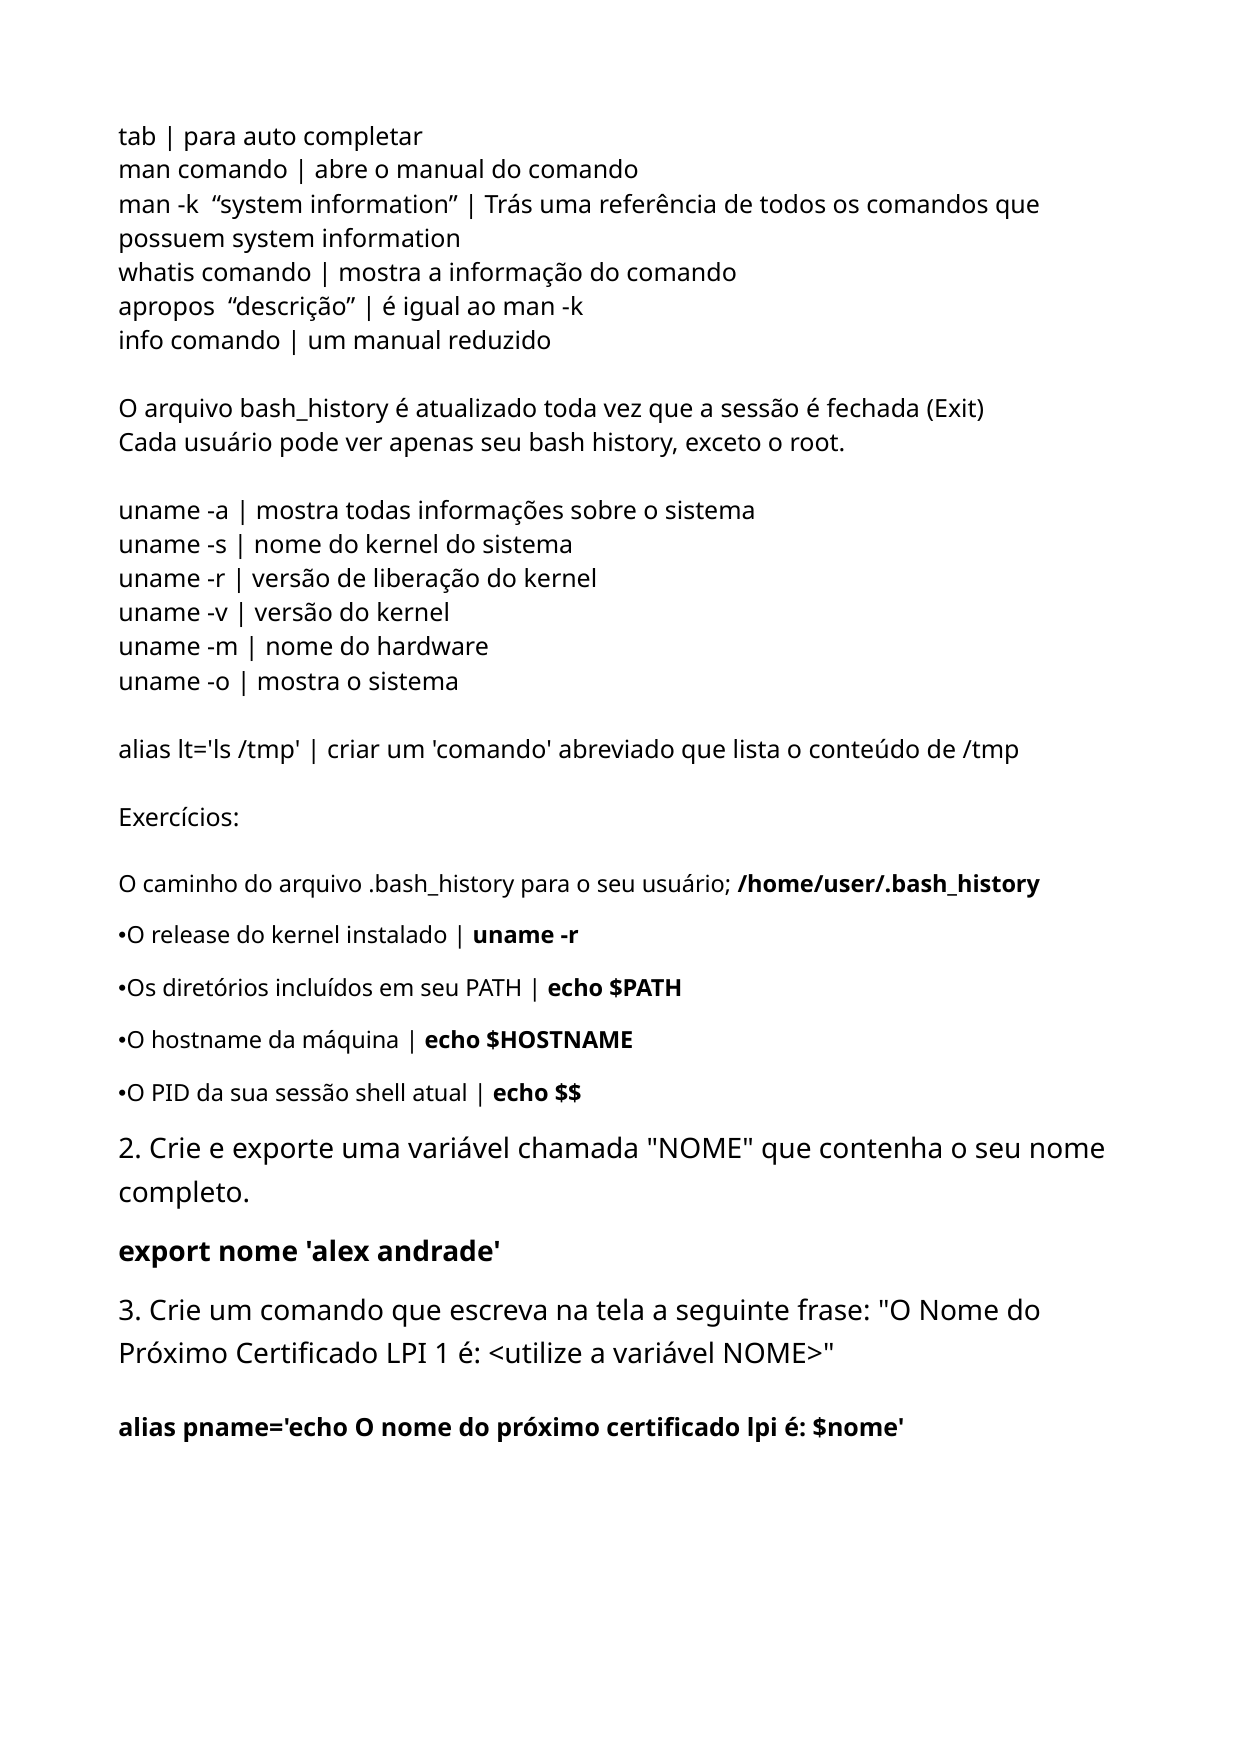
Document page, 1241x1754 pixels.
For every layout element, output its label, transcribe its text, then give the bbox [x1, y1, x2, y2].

text 3. Crie um comando que escreva na tela a seguinte frase: "O Nome do Próximo Certificado LPI 1 é: <utilize a variável NOME>" [118, 1290, 1122, 1372]
text man comando | abre o manual do comando [118, 152, 1122, 186]
text info comando | um manual reduzido [118, 322, 1122, 357]
text man -k “system information” | Trás uma referência de todos os comandos que possuem system information [118, 186, 1122, 254]
text uname -v | versão do kernel [118, 595, 1122, 629]
text uname -s | nome do kernel do sistema [118, 527, 1122, 561]
text Cada usuário pode ver apenas seu bash history, exceto o root. [118, 425, 1122, 459]
text alias lt='ls /tmp' | criar um 'comando' abreviado que lista o conteúdo de /tmp [118, 731, 1122, 765]
text O arquivo bash_history é atualizado toda vez que a sessão é fechada (Exit) [118, 391, 1122, 425]
list O PID da sua sessão shell atual | echo $$ [118, 1076, 1122, 1108]
text 2. Crie e exporte uma variável chamada "NOME" que contenha o seu nome completo. [118, 1128, 1122, 1211]
text uname -o | mostra o sistema [118, 663, 1122, 697]
text Exercícios: [118, 799, 1122, 833]
text O caminho do arquivo .bash_history para o seu usuário; /home/user/.bash_history [118, 867, 1122, 899]
list O hostname da máquina | echo $HOSTNAME [118, 1024, 1122, 1056]
text uname -m | nome do hardware [118, 629, 1122, 663]
text alias pname='echo O nome do próximo certificado lpi é: $nome' [118, 1409, 1122, 1443]
text uname -a | mostra todas informações sobre o sistema [118, 493, 1122, 527]
text uname -r | versão de liberação do kernel [118, 561, 1122, 595]
list O release do kernel instalado | uname -r [118, 919, 1122, 951]
text export nome 'alex andrade' [118, 1231, 1122, 1269]
text whatis comando | mostra a informação do comando [118, 254, 1122, 288]
text tab | para auto completar [118, 118, 1122, 152]
text apropos “descrição” | é igual ao man -k [118, 288, 1122, 322]
list Os diretórios incluídos em seu PATH | echo $PATH [118, 971, 1122, 1003]
